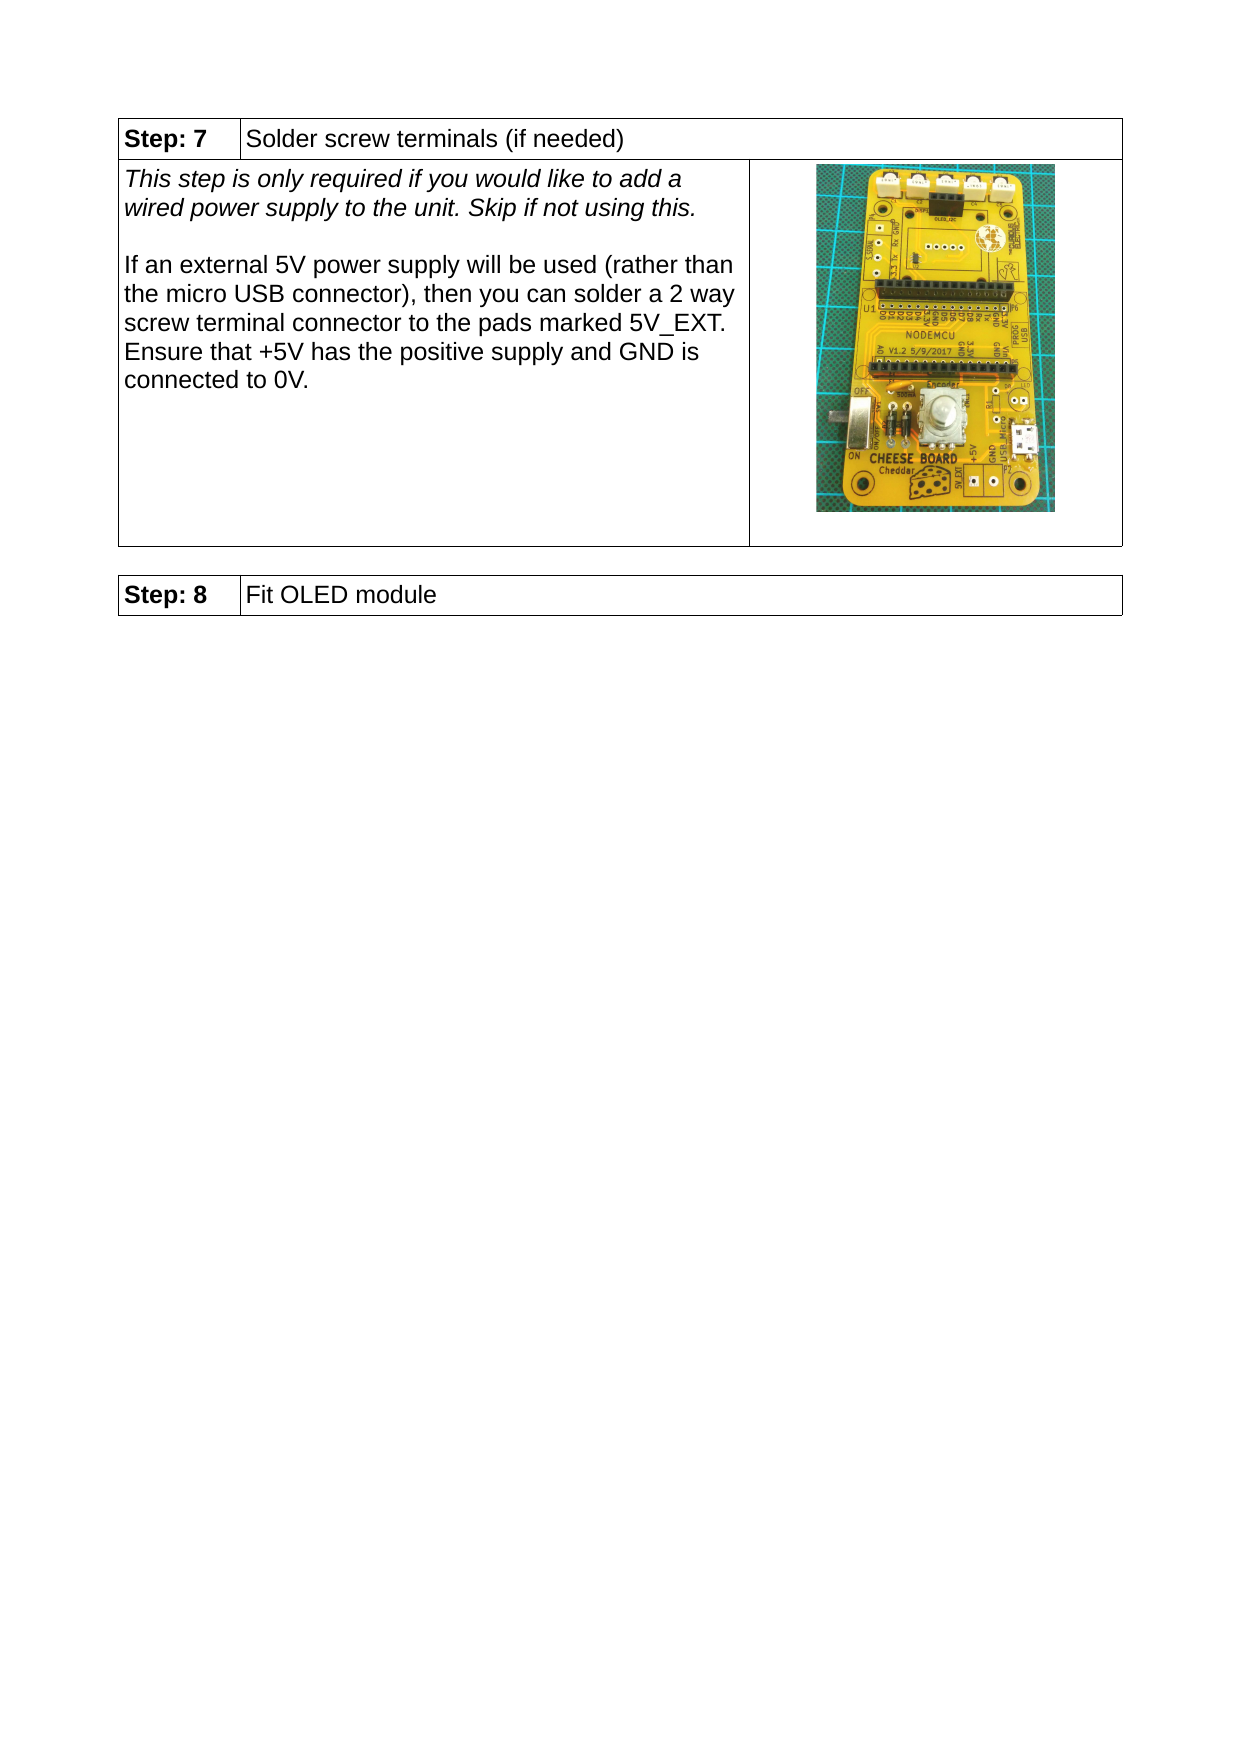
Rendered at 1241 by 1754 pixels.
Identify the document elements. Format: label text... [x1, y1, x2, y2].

table_header Step: 7 [119, 119, 240, 158]
table_cell [750, 160, 1122, 546]
picture [816, 164, 1055, 512]
table_cell This step is only required if you would like to add a wired power supply to the unit. Skip if not using this. If an external 5V power supply will be used (rather than the micro USB connector), then you can solder a 2 way screw terminal connector to the pads marked 5V_EXT. Ensure that +5V has the positive supply and GND is connected to 0V. [119, 160, 749, 546]
table_header Solder screw terminals (if needed) [241, 119, 1122, 158]
table_header Step: 8 [119, 576, 240, 615]
table_header Fit OLED module [241, 576, 1122, 615]
